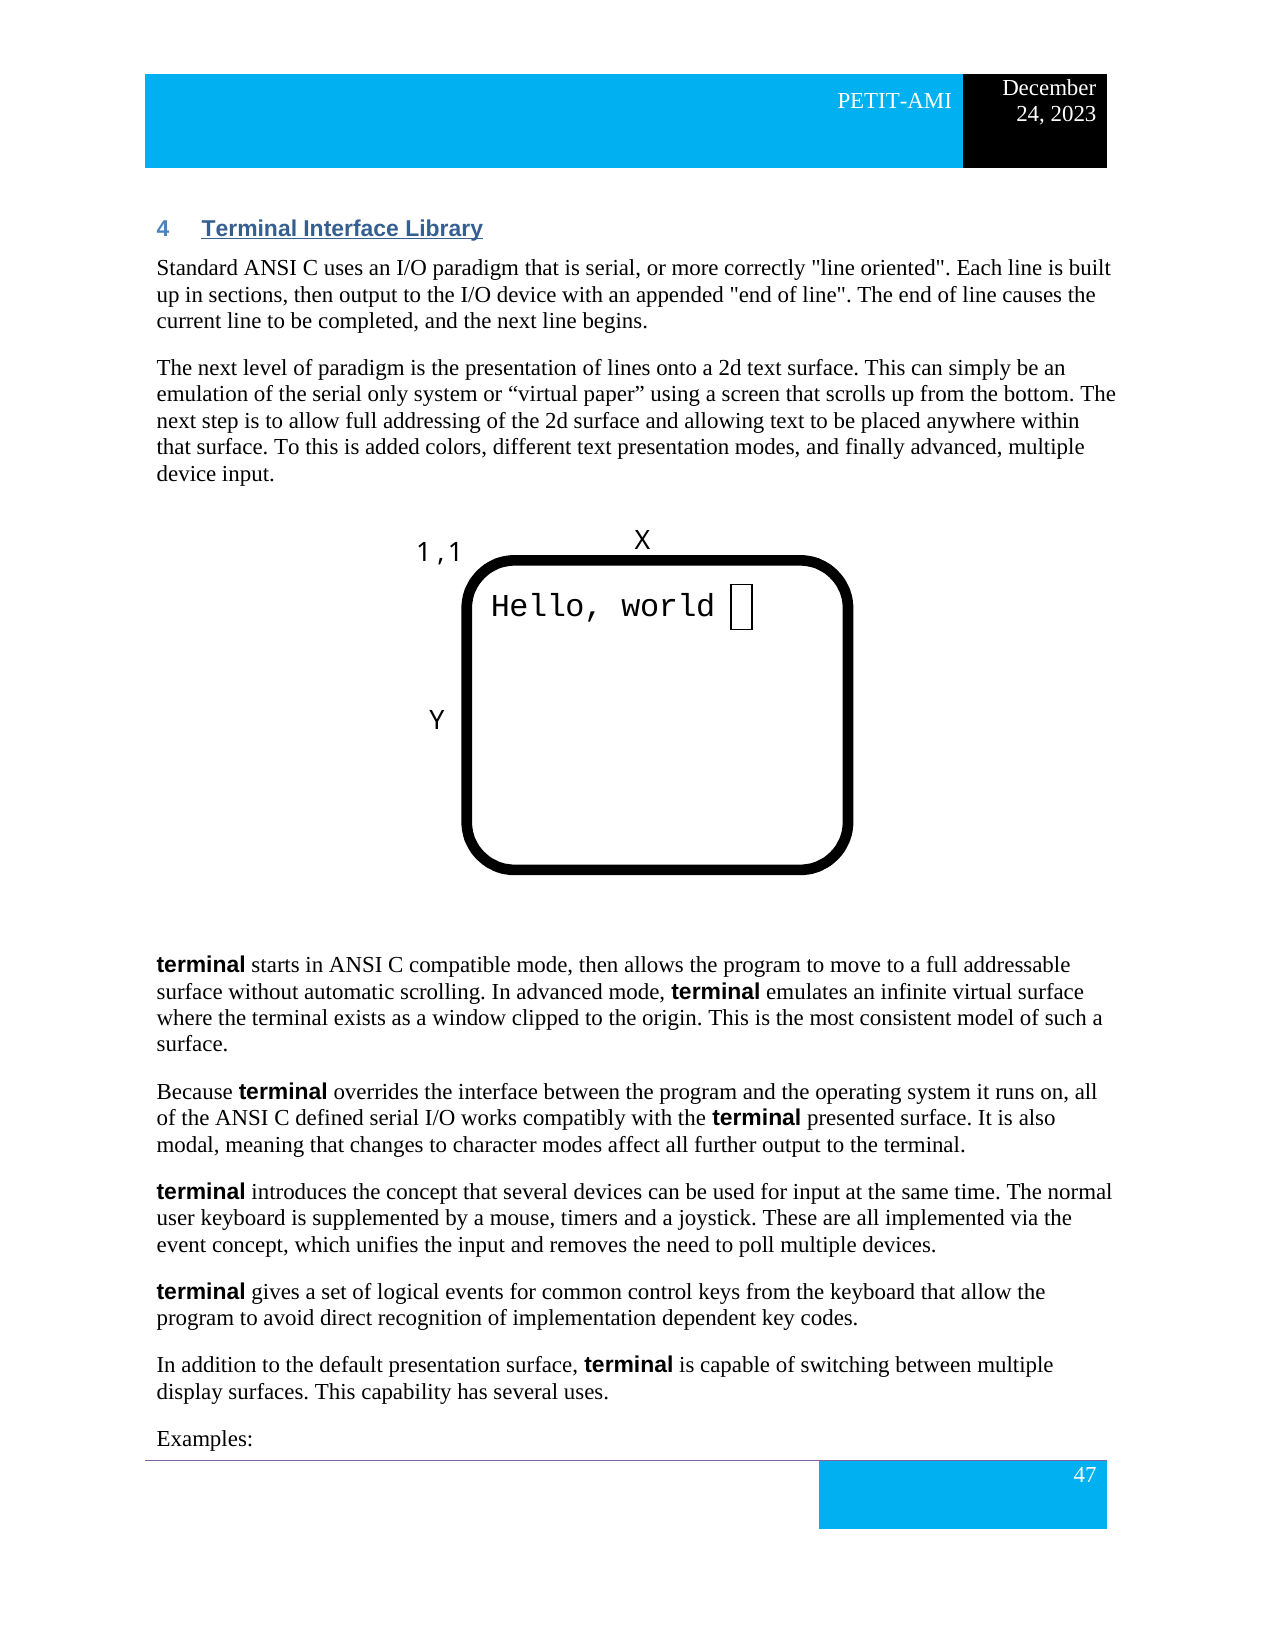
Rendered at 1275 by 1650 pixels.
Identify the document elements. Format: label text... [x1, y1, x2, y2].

text terminal gives a set of logical events for common control keys from the keyboard that allow the program to avoid direct recognition of implementation dependent key codes. [156, 1278, 1118, 1331]
text Standard ANSI C uses an I/O paradigm that is serial, or more correctly "line oriented". Each line is built up in sections, then output to the I/O device with an appended "end of line". The end of line causes the current line to be completed, and the next line begins. [156, 254, 1118, 333]
text terminal starts in ANSI C compatible mode, then allows the program to move to a full addressable surface without automatic scrolling. In advanced mode, terminal emulates an infinite virtual surface where the terminal exists as a window clipped to the origin. This is the most consistent model of such a surface. [156, 951, 1118, 1057]
subtitle Terminal Interface Library [156, 215, 1118, 242]
text Because terminal overrides the interface between the program and the operating system it runs on, all of the ANSI C defined serial I/O works compatibly with the terminal presented surface. It is also modal, meaning that changes to character modes affect all further output to the terminal. [156, 1078, 1118, 1157]
text The next level of paradigm is the presentation of lines onto a 2d text surface. This can simply be an emulation of the serial only system or “virtual paper” using a screen that scrolls up from the bottom. The next step is to allow full addressing of the 2d surface and allowing text to be placed anywhere within that surface. To this is added colors, different text presentation modes, and finally advanced, multiple device input. [156, 354, 1118, 486]
text In addition to the default presentation surface, terminal is capable of switching between multiple display surfaces. This capability has several uses. [156, 1351, 1118, 1404]
text Examples: [156, 1425, 1118, 1451]
text terminal introduces the concept that several devices can be used for input at the same time. The normal user keyboard is supplemented by a mouse, timers and a joystick. These are all implemented via the event concept, which unifies the input and removes the need to poll multiple devices. [156, 1178, 1118, 1257]
